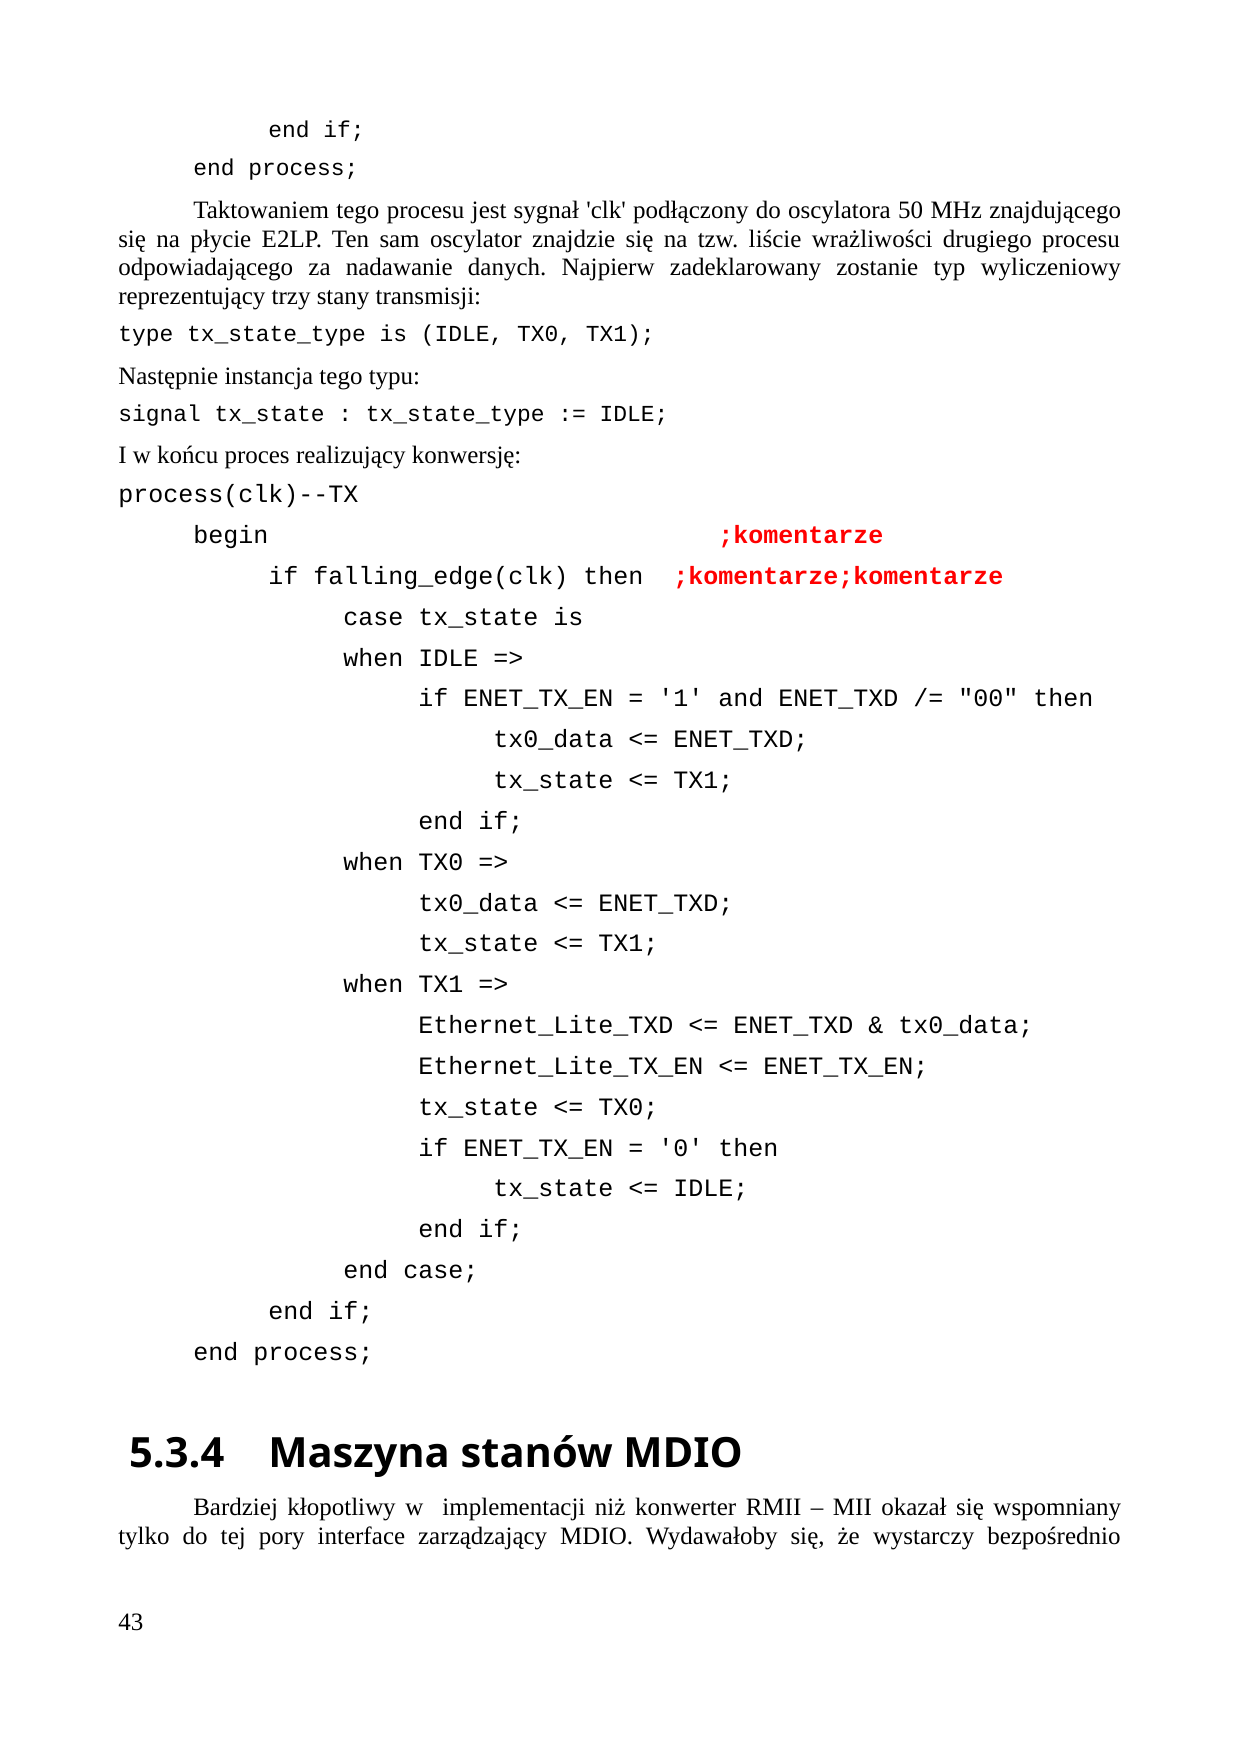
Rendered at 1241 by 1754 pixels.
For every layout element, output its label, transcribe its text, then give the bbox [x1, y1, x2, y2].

text tx_state <= TX0; [118, 1094, 1122, 1123]
text signal tx_state : tx_state_type := IDLE; [118, 402, 1122, 428]
text if ENET_TX_EN = '0' then [118, 1135, 1122, 1163]
text when TX0 => [118, 849, 1122, 878]
text I w końcu proces realizujący konwersję: [118, 441, 1122, 469]
text if falling_edge(clk) then ;komentarze;komentarze [118, 563, 1122, 592]
text begin ;komentarze [118, 523, 1122, 551]
text when IDLE => [118, 645, 1122, 673]
text process(clk)--TX [118, 482, 1122, 510]
text when TX1 => [118, 972, 1122, 1000]
text if ENET_TX_EN = '1' and ENET_TXD /= "00" then [118, 686, 1122, 714]
text end process; [118, 1339, 1122, 1368]
text tx_state <= IDLE; [118, 1176, 1122, 1204]
text tx_state <= TX1; [118, 931, 1122, 959]
text Ethernet_Lite_TX_EN <= ENET_TX_EN; [118, 1053, 1122, 1082]
text end if; [118, 1217, 1122, 1245]
text end process; [118, 157, 1122, 182]
text Ethernet_Lite_TXD <= ENET_TXD & tx0_data; [118, 1013, 1122, 1041]
text tx_state <= TX1; [118, 768, 1122, 796]
text end if; [118, 1298, 1122, 1327]
text Bardziej kłopotliwy w implementacji niż konwerter RMII – MII okazał się wspomniany tylko do tej pory interface zarządzający MDIO. Wydawałoby się, że wystarczy bezpośrednio [118, 1492, 1122, 1550]
text case tx_state is [118, 604, 1122, 633]
text end if; [118, 118, 1122, 144]
text end case; [118, 1258, 1122, 1286]
text type tx_state_type is (IDLE, TX0, TX1); [118, 322, 1122, 348]
text tx0_data <= ENET_TXD; [118, 727, 1122, 755]
text Taktowaniem tego procesu jest sygnał 'clk' podłączony do oscylatora 50 MHz znajdującego się na płycie E2LP. Ten sam oscylator znajdzie się na tzw. liście wrażliwości drugiego procesu odpowiadającego za nadawanie danych. Najpierw zadeklarowany zostanie typ wyliczeniowy reprezentujący trzy stany transmisji: [118, 195, 1122, 310]
subtitle Maszyna stanów MDIO [118, 1423, 1122, 1480]
text tx0_data <= ENET_TXD; [118, 890, 1122, 918]
text end if; [118, 808, 1122, 837]
text Następnie instancja tego typu: [118, 361, 1122, 390]
